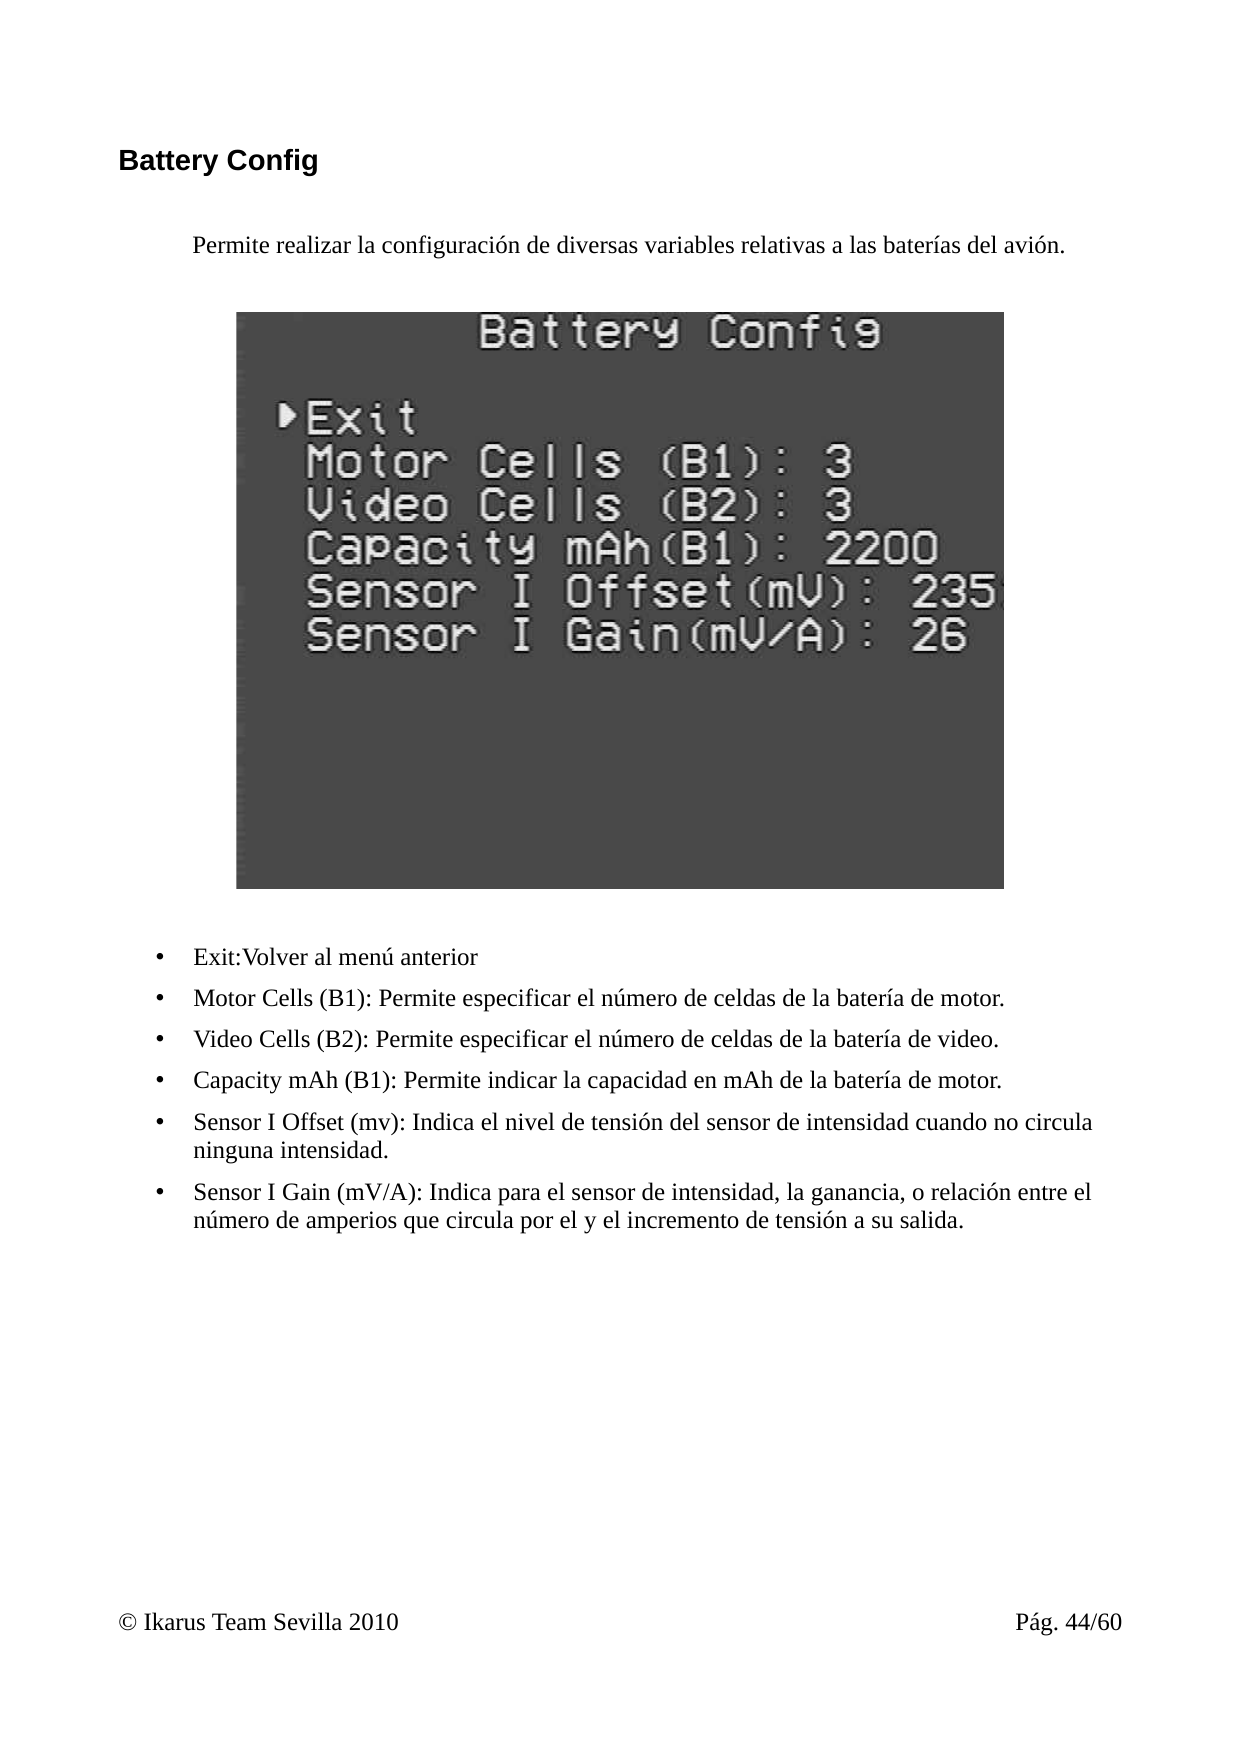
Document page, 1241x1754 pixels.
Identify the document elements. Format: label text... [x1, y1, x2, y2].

text Permite realizar la configuración de diversas variables relativas a las baterías del avión. [118, 230, 1122, 259]
list Video Cells (B2): Permite especificar el número de celdas de la batería de video. [156, 1024, 1122, 1053]
list Sensor I Gain (mV/A): Indica para el sensor de intensidad, la ganancia, o relación entre el número de amperios que circula por el y el incremento de tensión a su salida. [156, 1177, 1122, 1234]
list Exit:Volver al menú anterior [156, 942, 1122, 971]
list Motor Cells (B1): Permite especificar el número de celdas de la batería de motor. [156, 983, 1122, 1012]
list Capacity mAh (B1): Permite indicar la capacidad en mAh de la batería de motor. [156, 1066, 1122, 1094]
subtitle Battery Config [118, 143, 1122, 177]
picture [236, 312, 1004, 889]
list Sensor I Offset (mv): Indica el nivel de tensión del sensor de intensidad cuando no circula ninguna intensidad. [156, 1107, 1122, 1164]
